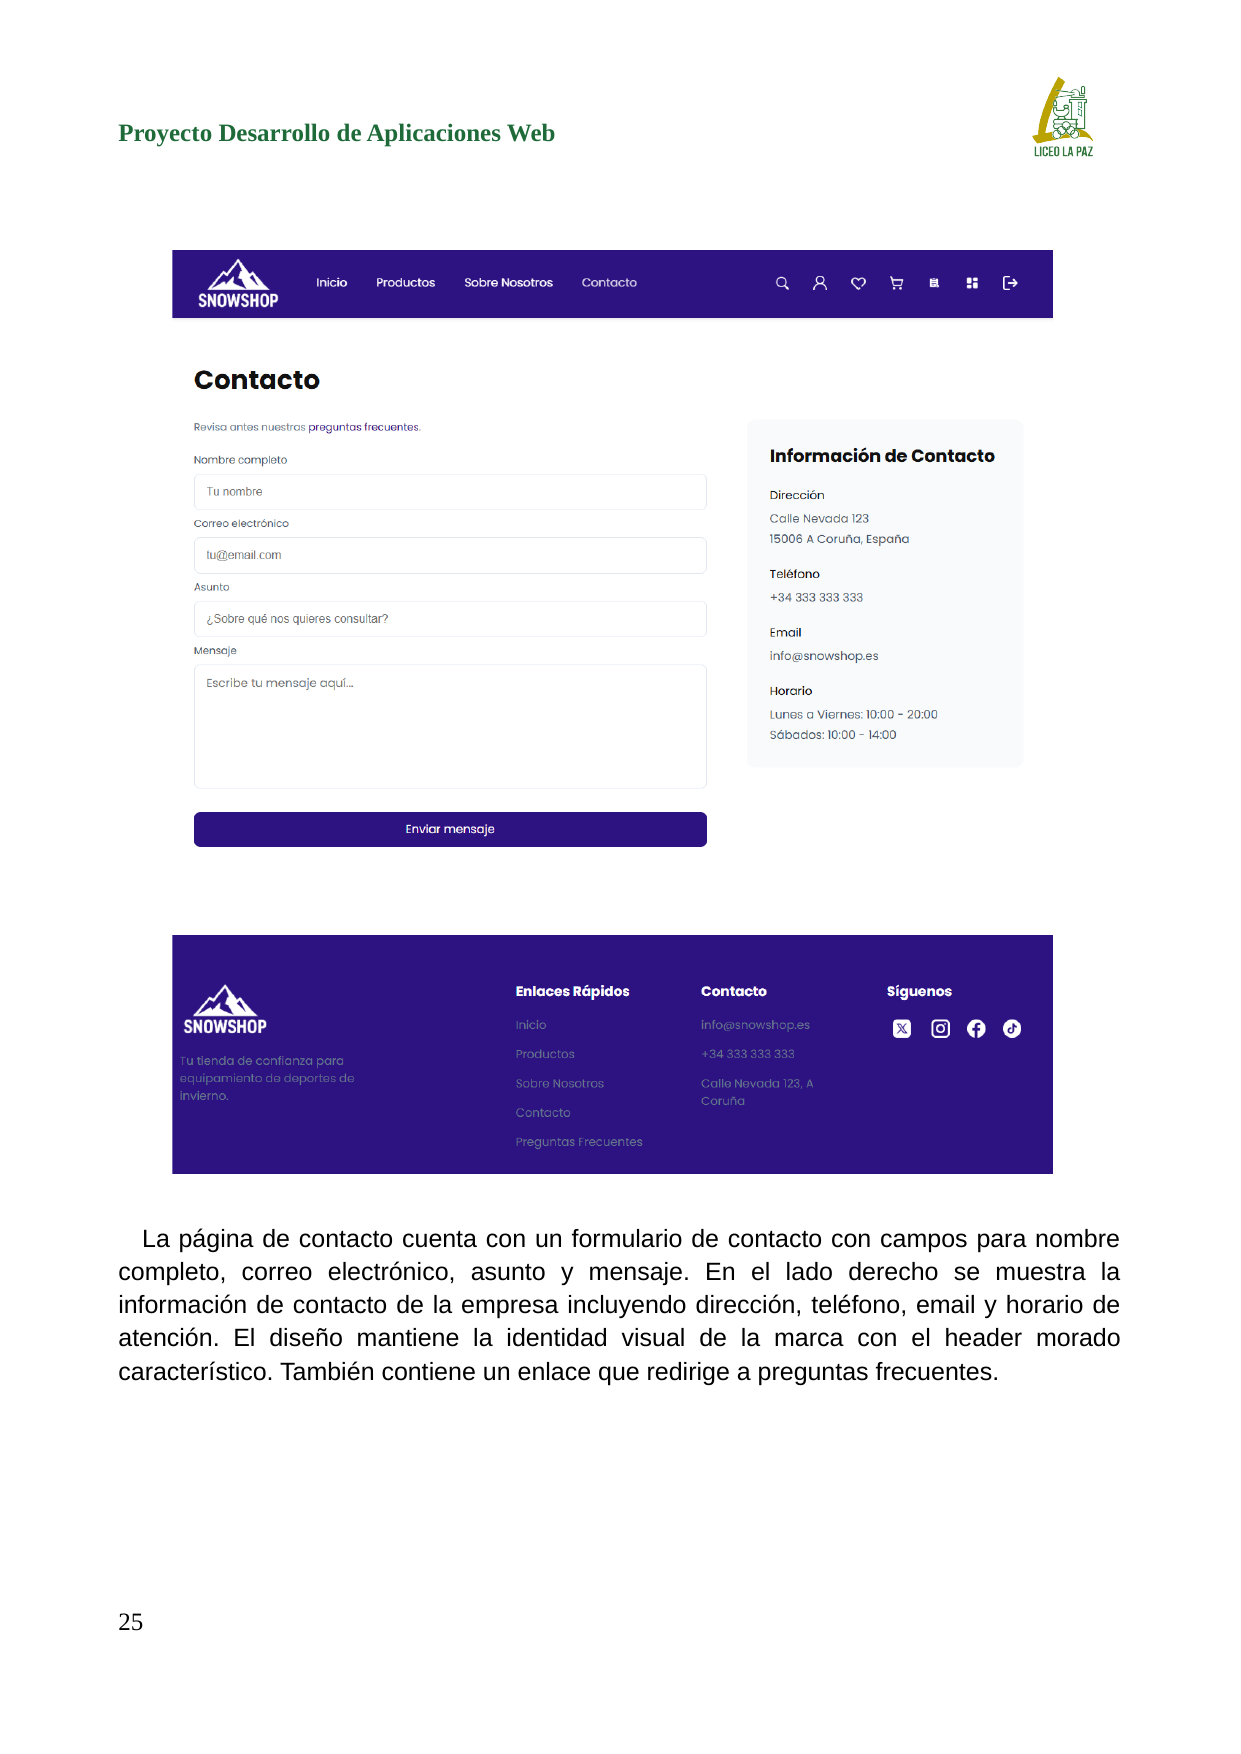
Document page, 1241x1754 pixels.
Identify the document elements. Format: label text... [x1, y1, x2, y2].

picture [1025, 70, 1100, 165]
text La página de contacto cuenta con un formulario de contacto con campos para nombre completo, correo electrónico, asunto y mensaje. En el lado derecho se muestra la información de contacto de la empresa incluyendo dirección, teléfono, email y horario de atención. El diseño mantiene la identidad visual de la marca con el header morado característico. También contiene un enlace que redirige a preguntas frecuentes. [118, 1224, 1122, 1385]
picture [172, 250, 1053, 1174]
